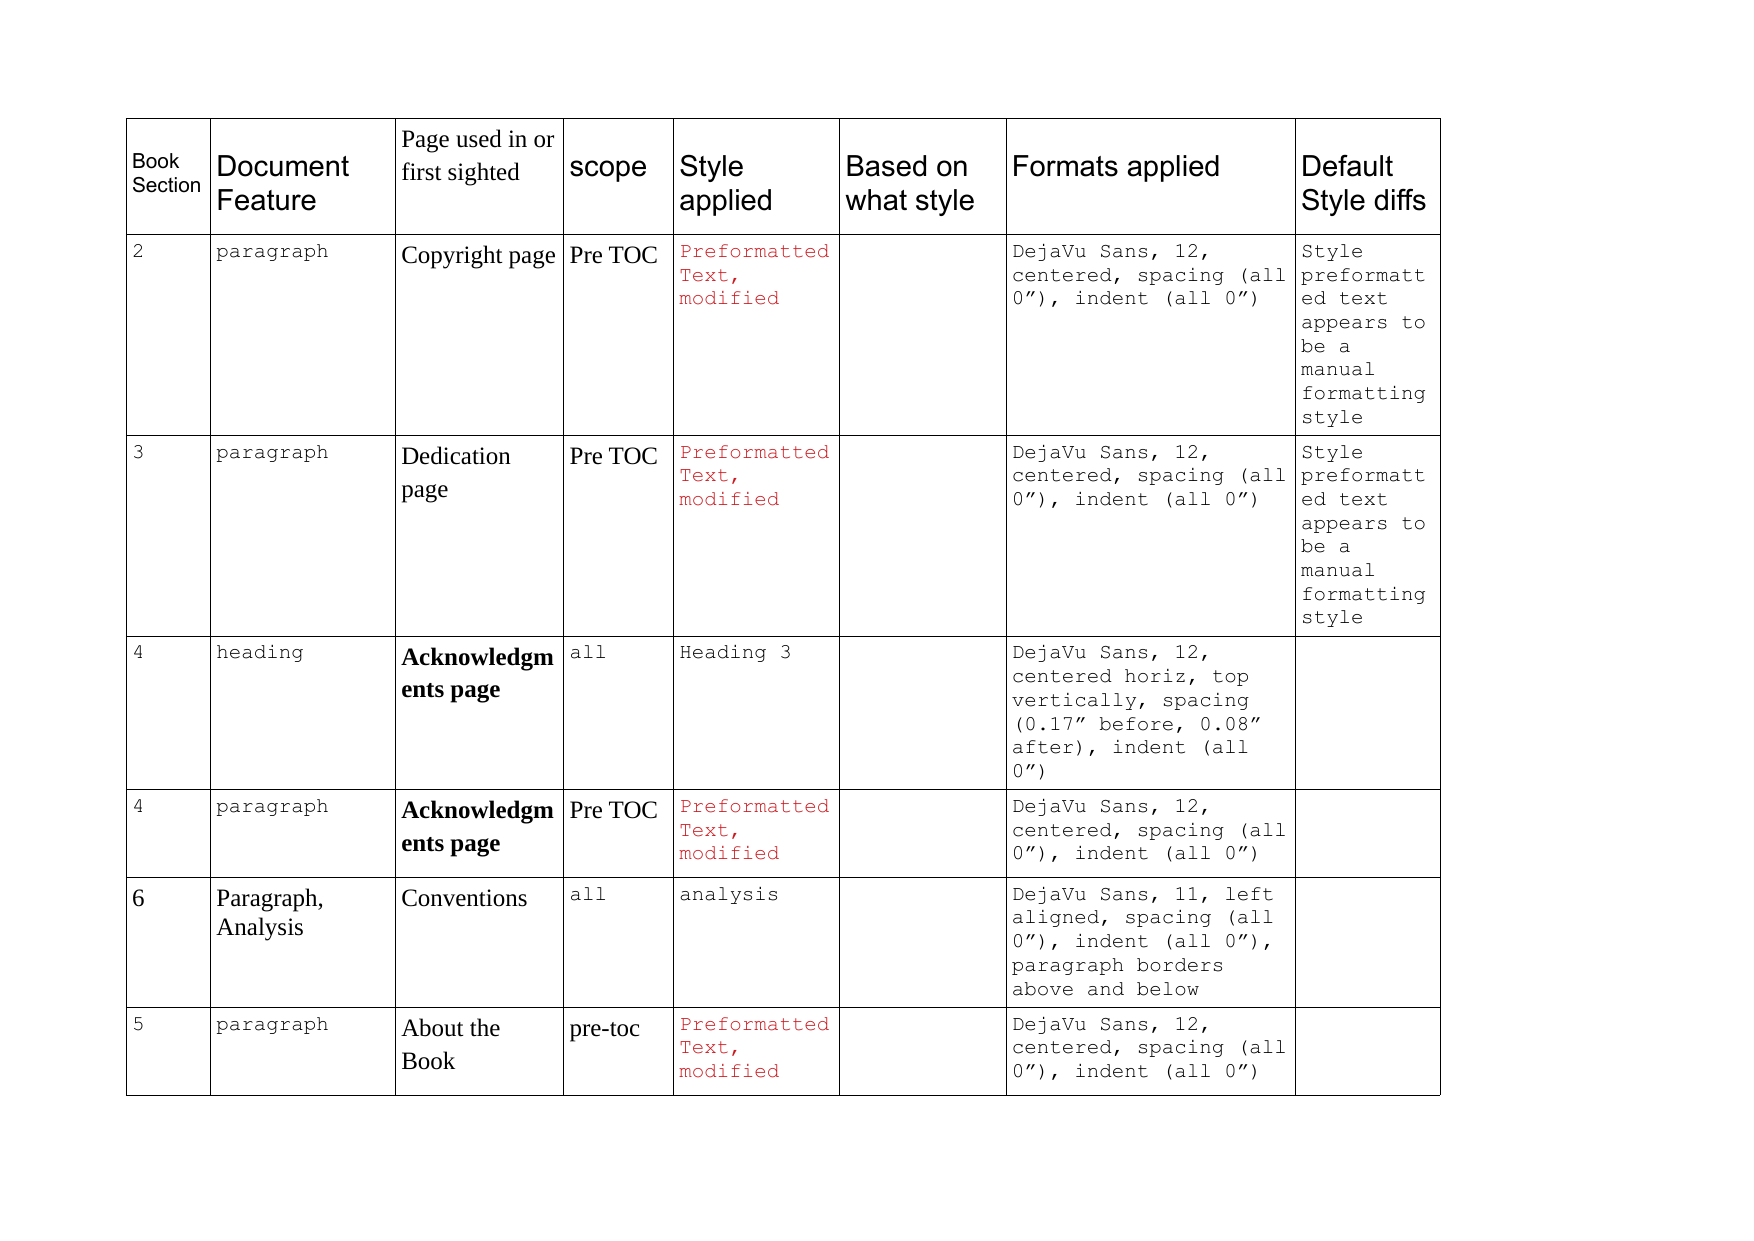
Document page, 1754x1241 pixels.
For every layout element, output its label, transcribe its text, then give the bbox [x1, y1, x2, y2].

table_header Page used in or first sighted [396, 119, 563, 234]
table_header Style applied [674, 119, 839, 234]
table_header Formats applied [1007, 119, 1295, 234]
table_cell DejaVu Sans, 12, centered, spacing (all 0”), indent (all 0”) [1007, 1008, 1295, 1095]
table_cell paragraph [211, 436, 395, 636]
table_cell [840, 878, 1006, 1007]
table_cell [1296, 637, 1440, 789]
table_cell DejaVu Sans, 12, centered, spacing (all 0”), indent (all 0”) [1007, 235, 1295, 435]
table_cell paragraph [211, 1008, 395, 1095]
table_cell About the Book [396, 1008, 563, 1095]
table_header Book Section [127, 119, 210, 234]
table_header Default Style diffs [1296, 119, 1440, 234]
table_cell Preformatted Text, modified [674, 1008, 839, 1095]
table_cell DejaVu Sans, 11, left aligned, spacing (all 0”), indent (all 0”), paragraph borders above and below [1007, 878, 1295, 1007]
table_cell analysis [674, 878, 839, 1007]
table_cell 4 [127, 637, 210, 789]
table_cell Dedication page [396, 436, 563, 636]
table_cell Style preformatted text appears to be a manual formatting style [1296, 235, 1440, 435]
table_cell paragraph [211, 790, 395, 877]
table_cell all [564, 637, 673, 789]
table_cell Conventions [396, 878, 563, 1007]
table_cell Acknowledgments page [396, 637, 563, 789]
table_cell [1296, 1008, 1440, 1095]
table_cell 5 [127, 1008, 210, 1095]
table_cell [840, 235, 1006, 435]
table_cell paragraph [211, 235, 395, 435]
table_cell 6 [127, 878, 210, 1007]
table_cell Acknowledgments page [396, 790, 563, 877]
table_cell 4 [127, 790, 210, 877]
table_cell DejaVu Sans, 12, centered, spacing (all 0”), indent (all 0”) [1007, 790, 1295, 877]
table_cell Pre TOC [564, 436, 673, 636]
table_cell all [564, 878, 673, 1007]
table_cell [840, 790, 1006, 877]
table_cell Preformatted Text, modified [674, 790, 839, 877]
table_cell Paragraph, Analysis [211, 878, 395, 1007]
table_cell [1296, 790, 1440, 877]
table_cell 2 [127, 235, 210, 435]
table_header Based on what style [840, 119, 1006, 234]
table_cell Pre TOC [564, 235, 673, 435]
table_cell Preformatted Text, modified [674, 436, 839, 636]
table_cell [840, 637, 1006, 789]
table_cell Preformatted Text, modified [674, 235, 839, 435]
table_cell Copyright page [396, 235, 563, 435]
table_cell [840, 436, 1006, 636]
table_cell [1296, 878, 1440, 1007]
table_cell heading [211, 637, 395, 789]
table_cell [840, 1008, 1006, 1095]
table_cell Heading 3 [674, 637, 839, 789]
table_cell DejaVu Sans, 12, centered horiz, top vertically, spacing (0.17” before, 0.08” after), indent (all 0”) [1007, 637, 1295, 789]
table_cell Pre TOC [564, 790, 673, 877]
table_cell DejaVu Sans, 12, centered, spacing (all 0”), indent (all 0”) [1007, 436, 1295, 636]
table_header scope [564, 119, 673, 234]
table_cell Style preformatted text appears to be a manual formatting style [1296, 436, 1440, 636]
table_header Document Feature [211, 119, 395, 234]
table_cell pre-toc [564, 1008, 673, 1095]
table_cell 3 [127, 436, 210, 636]
